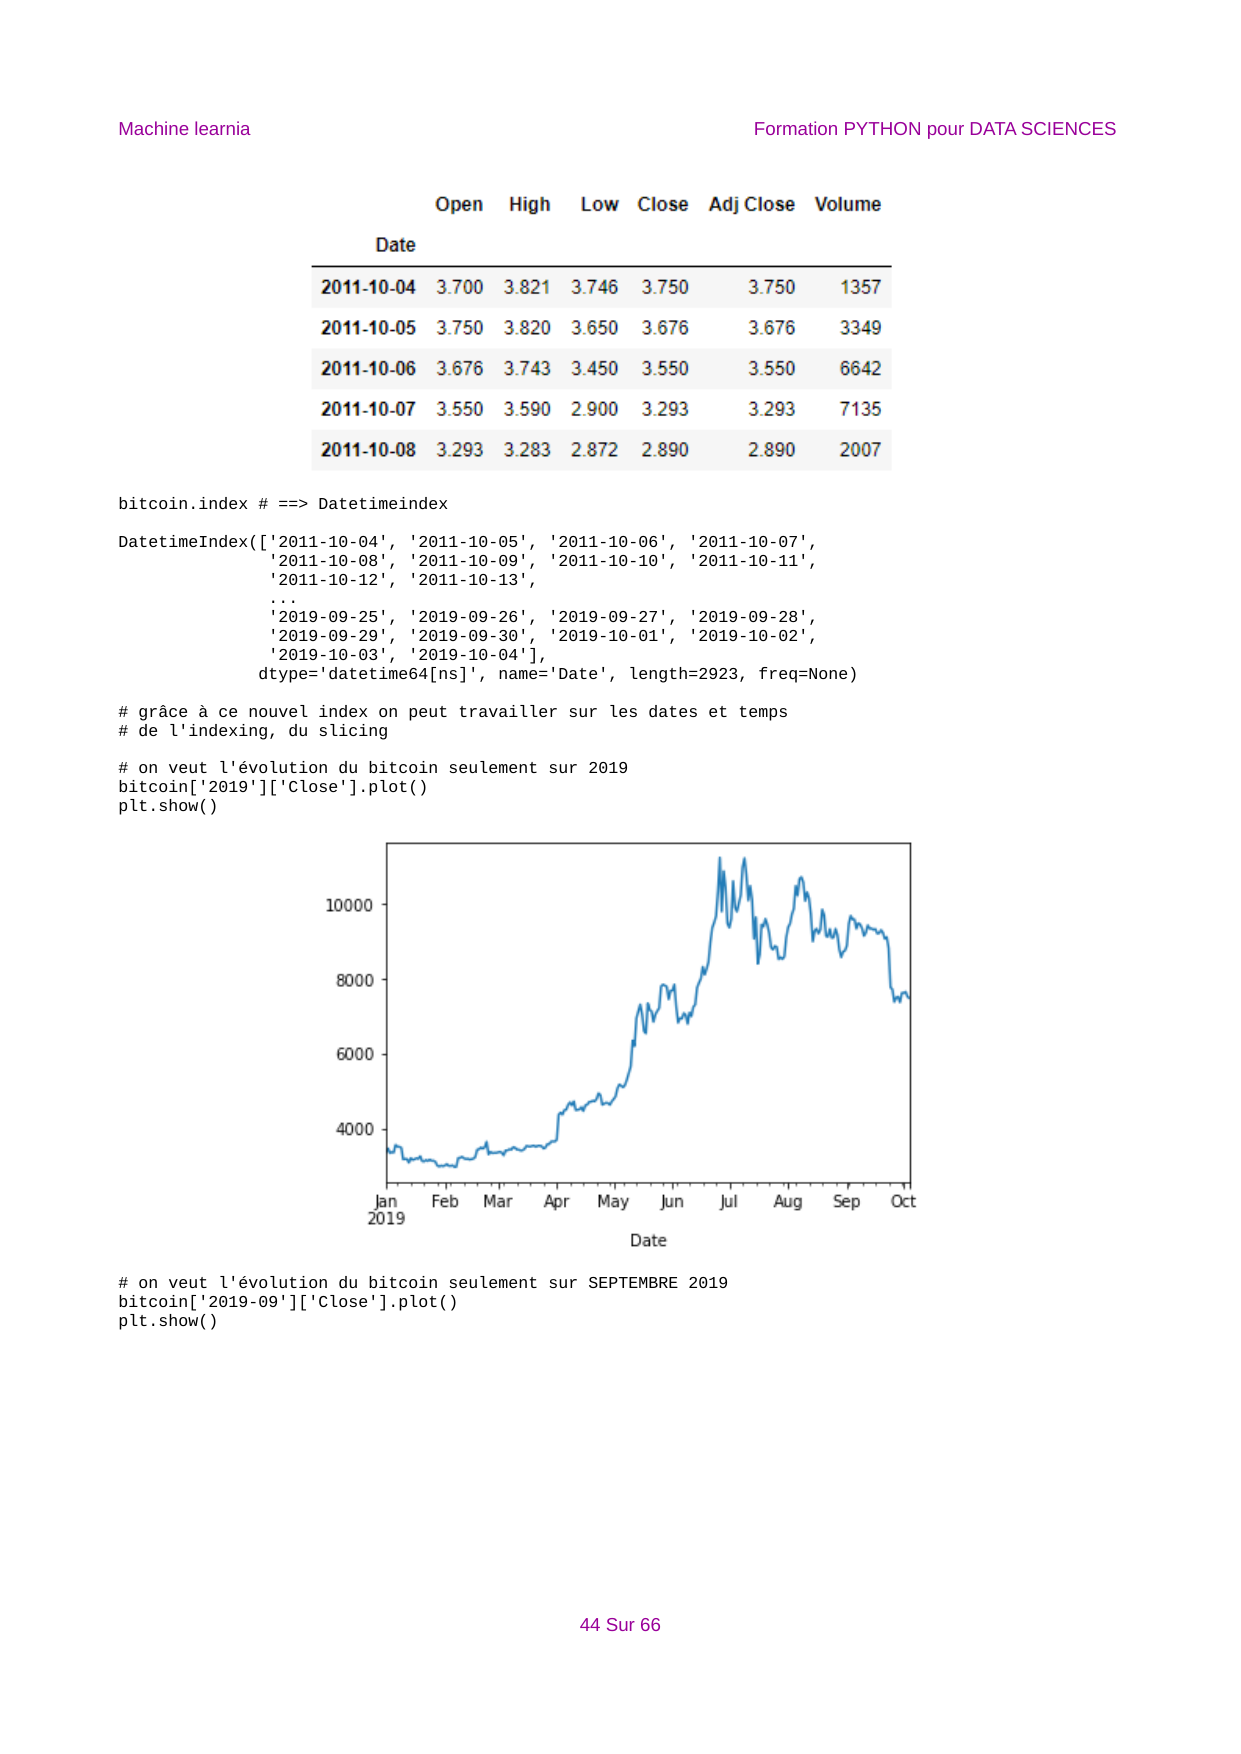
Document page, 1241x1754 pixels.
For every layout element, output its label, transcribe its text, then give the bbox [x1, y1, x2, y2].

text # de l'indexing, du slicing [118, 722, 1122, 741]
text plt.show() [118, 1312, 1122, 1331]
text '2011-10-08', '2011-10-09', '2011-10-10', '2011-10-11', [118, 552, 1122, 571]
text '2019-10-03', '2019-10-04'], [118, 647, 1122, 666]
text dtype='datetime64[ns]', name='Date', length=2923, freq=None) [118, 666, 1122, 684]
text bitcoin['2019-09']['Close'].plot() [118, 1293, 1122, 1312]
text # grâce à ce nouvel index on peut travailler sur les dates et temps [118, 703, 1122, 722]
text '2019-09-25', '2019-09-26', '2019-09-27', '2019-09-28', [118, 609, 1122, 628]
text plt.show() [118, 797, 1122, 816]
text DatetimeIndex(['2011-10-04', '2011-10-05', '2011-10-06', '2011-10-07', [118, 533, 1122, 552]
picture [280, 835, 960, 1256]
text '2011-10-12', '2011-10-13', [118, 571, 1122, 590]
text # on veut l'évolution du bitcoin seulement sur SEPTEMBRE 2019 [118, 1274, 1122, 1293]
text bitcoin['2019']['Close'].plot() [118, 779, 1122, 797]
text # on veut l'évolution du bitcoin seulement sur 2019 [118, 760, 1122, 779]
text ... [118, 590, 1122, 609]
picture [302, 169, 938, 477]
text '2019-09-29', '2019-09-30', '2019-10-01', '2019-10-02', [118, 628, 1122, 647]
text bitcoin.index # ==> Datetimeindex [118, 496, 1122, 515]
